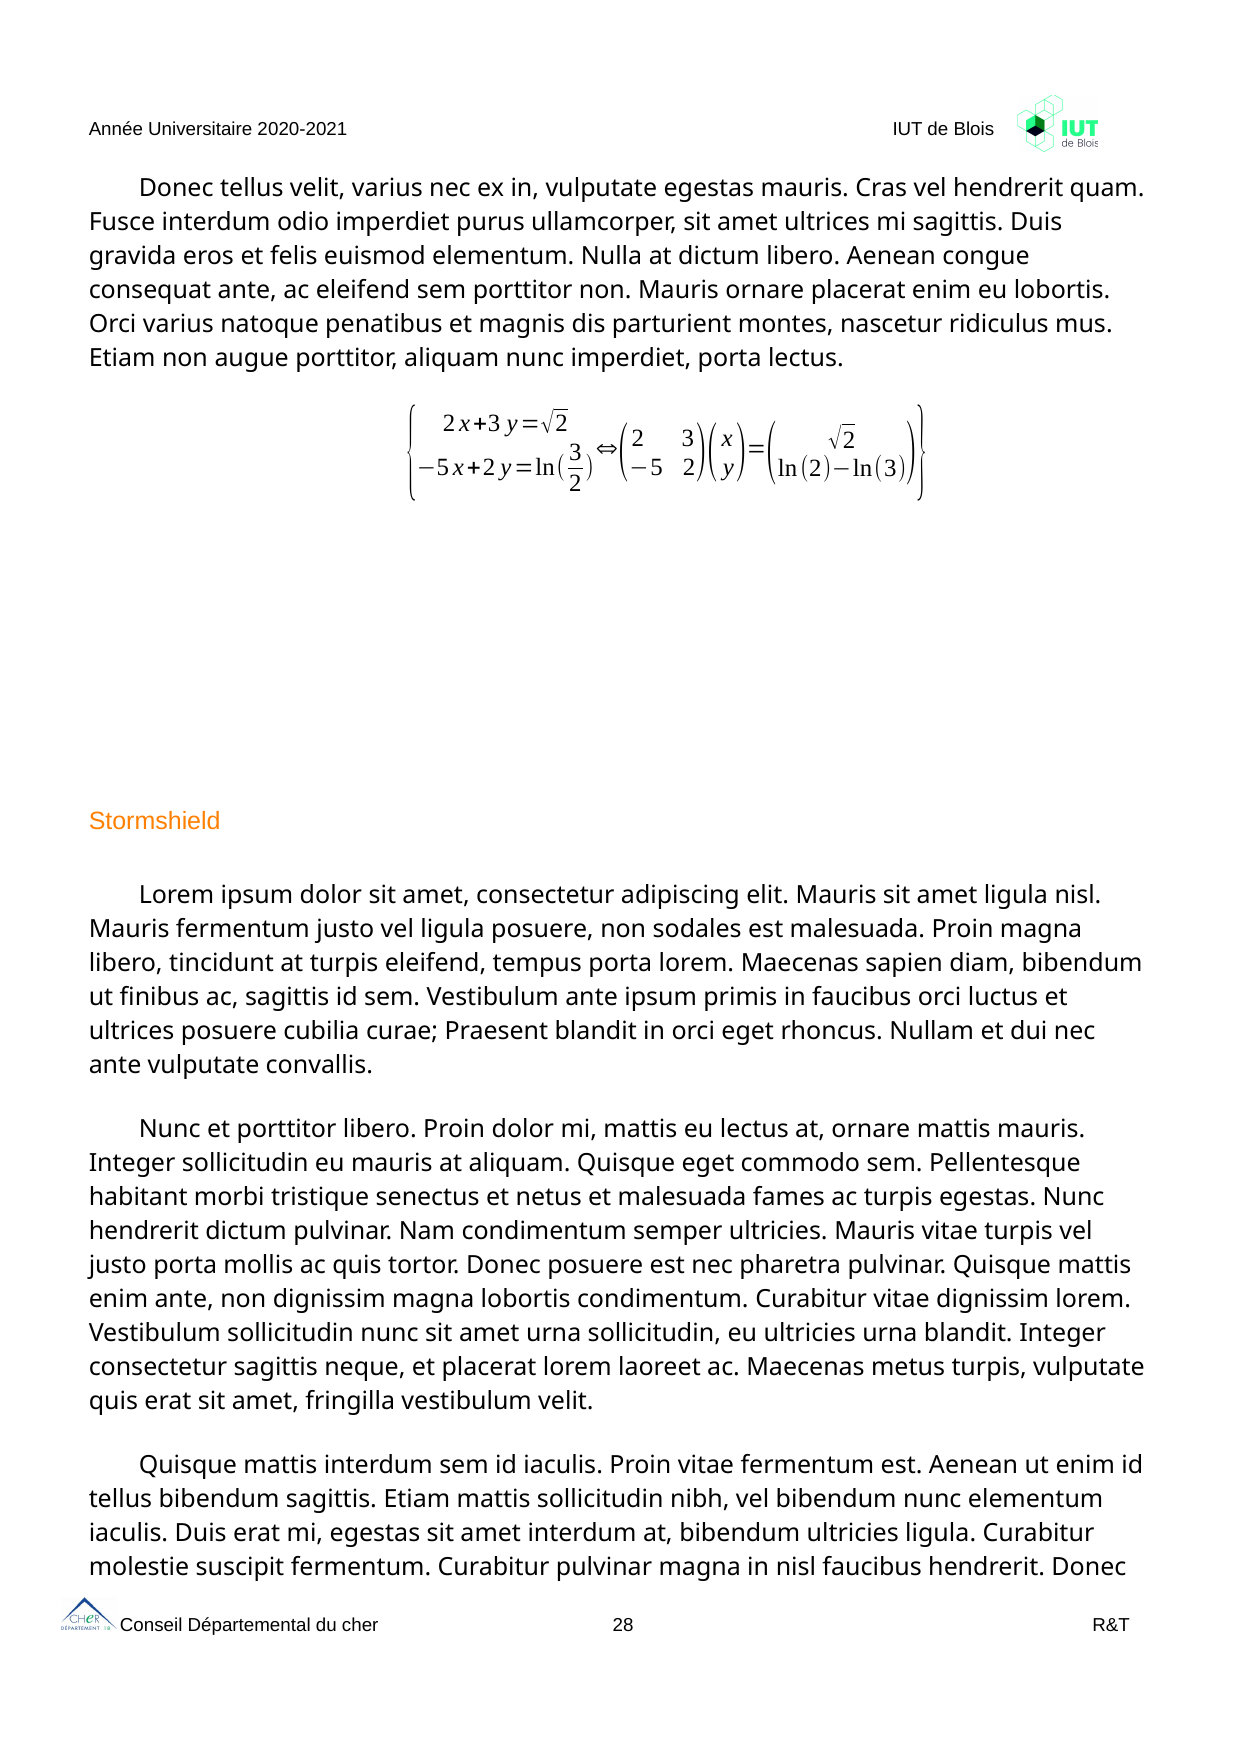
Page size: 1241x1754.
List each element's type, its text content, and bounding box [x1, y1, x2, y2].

subtitle Stormshield [88, 806, 1152, 834]
picture [61, 1597, 118, 1630]
text Lorem ipsum dolor sit amet, consectetur adipiscing elit. Mauris sit amet ligula nisl. Mauris fermentum justo vel ligula posuere, non sodales est malesuada. Proin magna libero, tincidunt at turpis eleifend, tempus porta lorem. Maecenas sapien diam, bibendum ut finibus ac, sagittis id sem. Vestibulum ante ipsum primis in faucibus orci luctus et ultrices posuere cubilia curae; Praesent blandit in orci eget rhoncus. Nullam et dui nec ante vulputate convallis. [88, 876, 1152, 1081]
text Quisque mattis interdum sem id iaculis. Proin vitae fermentum est. Aenean ut enim id tellus bibendum sagittis. Etiam mattis sollicitudin nibh, vel bibendum nunc elementum iaculis. Duis erat mi, egestas sit amet interdum at, bibendum ultricies ligula. Curabitur molestie suscipit fermentum. Curabitur pulvinar magna in nisl faucibus hendrerit. Donec [88, 1446, 1152, 1583]
picture [1017, 95, 1098, 152]
text Nunc et porttitor libero. Proin dolor mi, mattis eu lectus at, ornare mattis mauris. Integer sollicitudin eu mauris at aliquam. Quisque eget commodo sem. Pellentesque habitant morbi tristique senectus et netus et malesuada fames ac turpis egestas. Nunc hendrerit dictum pulvinar. Nam condimentum semper ultricies. Mauris vitae turpis vel justo porta mollis ac quis tortor. Donec posuere est nec pharetra pulvinar. Quisque mattis enim ante, non dignissim magna lobortis condimentum. Curabitur vitae dignissim lorem. Vestibulum sollicitudin nunc sit amet urna sollicitudin, eu ultricies urna blandit. Integer consectetur sagittis neque, et placerat lorem laoreet ac. Maecenas metus turpis, vulputate quis erat sit amet, fringilla vestibulum velit. [88, 1110, 1152, 1417]
text Donec tellus velit, varius nec ex in, vulputate egestas mauris. Cras vel hendrerit quam. Fusce interdum odio imperdiet purus ullamcorper, sit amet ultrices mi sagittis. Duis gravida eros et felis euismod elementum. Nulla at dictum libero. Aenean congue consequat ante, ac eleifend sem porttitor non. Mauris ornare placerat enim eu lobortis. Orci varius natoque penatibus et magnis dis parturient montes, nascetur ridiculus mus. Etiam non augue porttitor, aliquam nunc imperdiet, porta lectus. [88, 169, 1152, 373]
